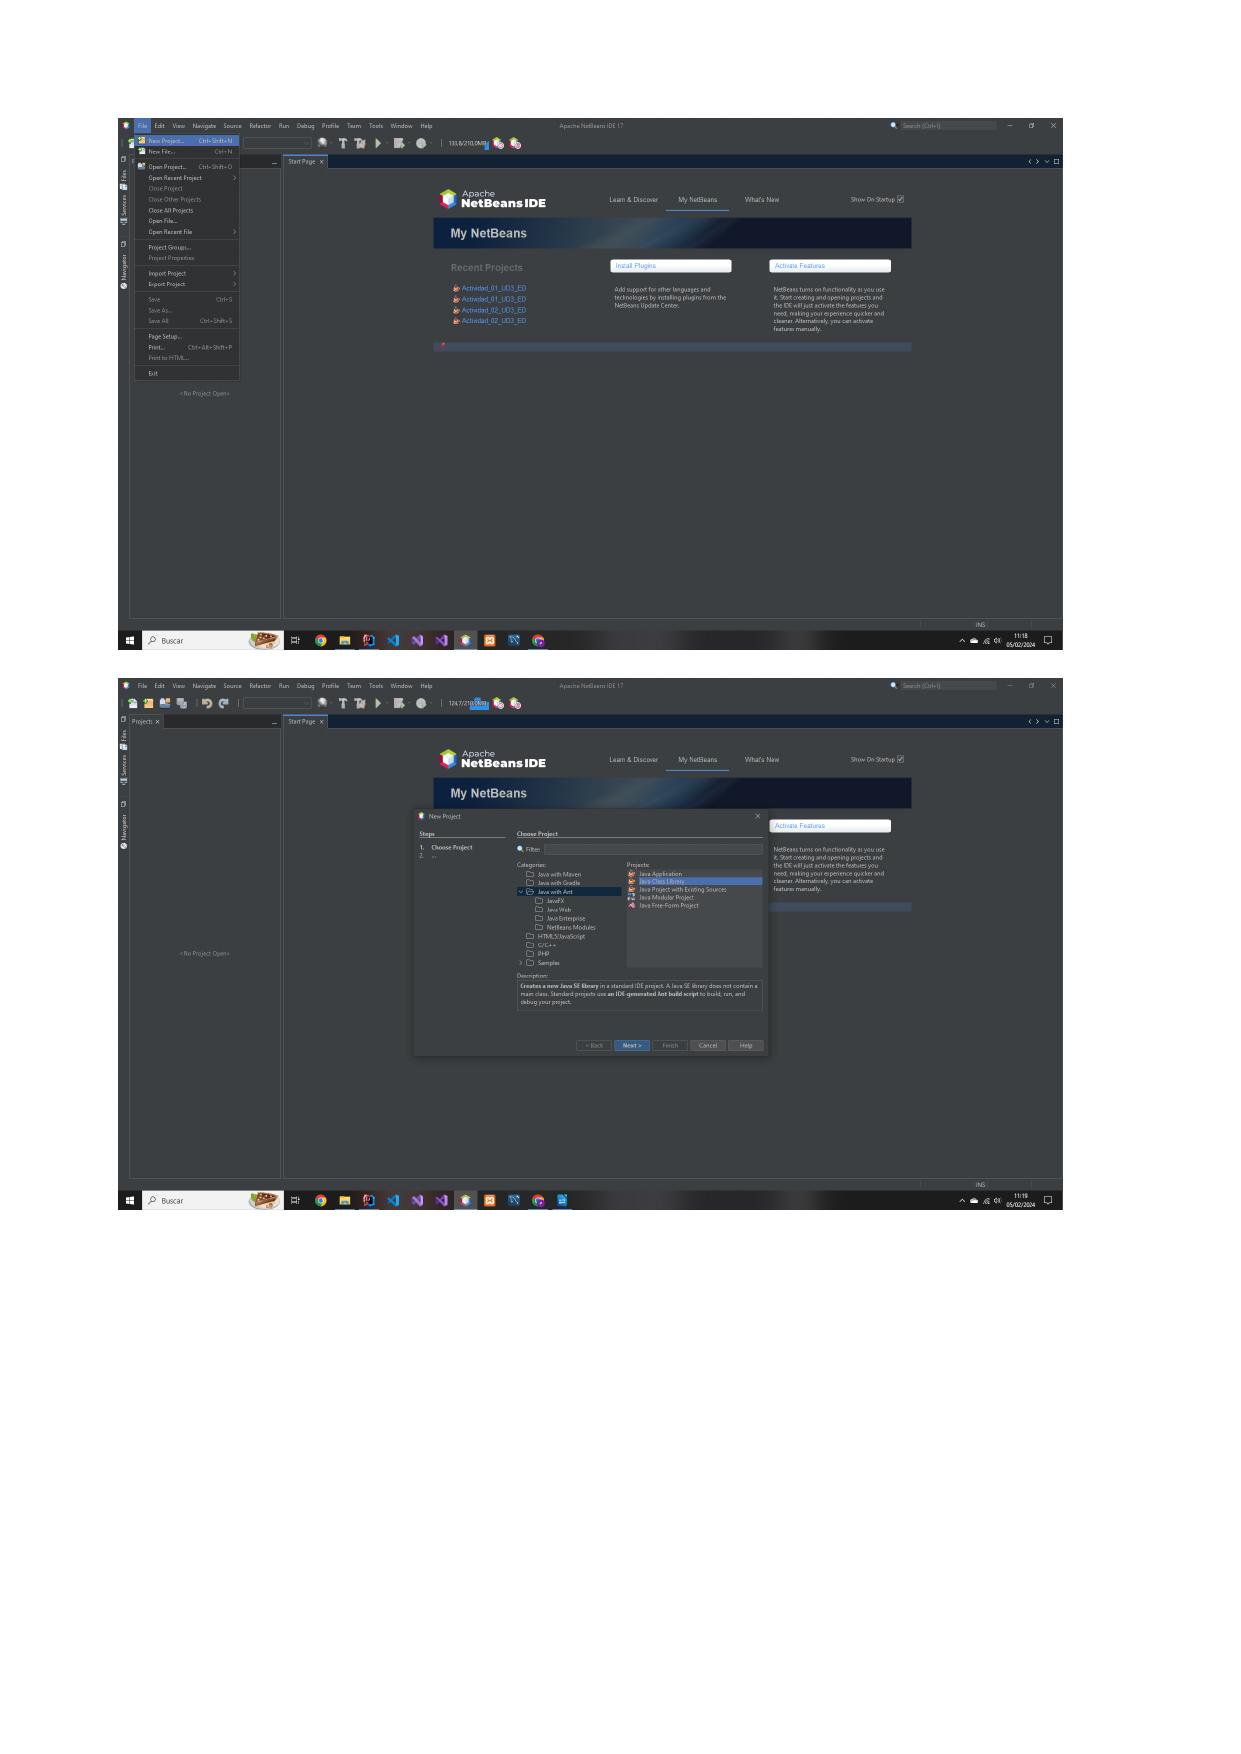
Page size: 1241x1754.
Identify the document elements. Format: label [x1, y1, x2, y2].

picture [118, 118, 1063, 650]
picture [118, 678, 1063, 1210]
